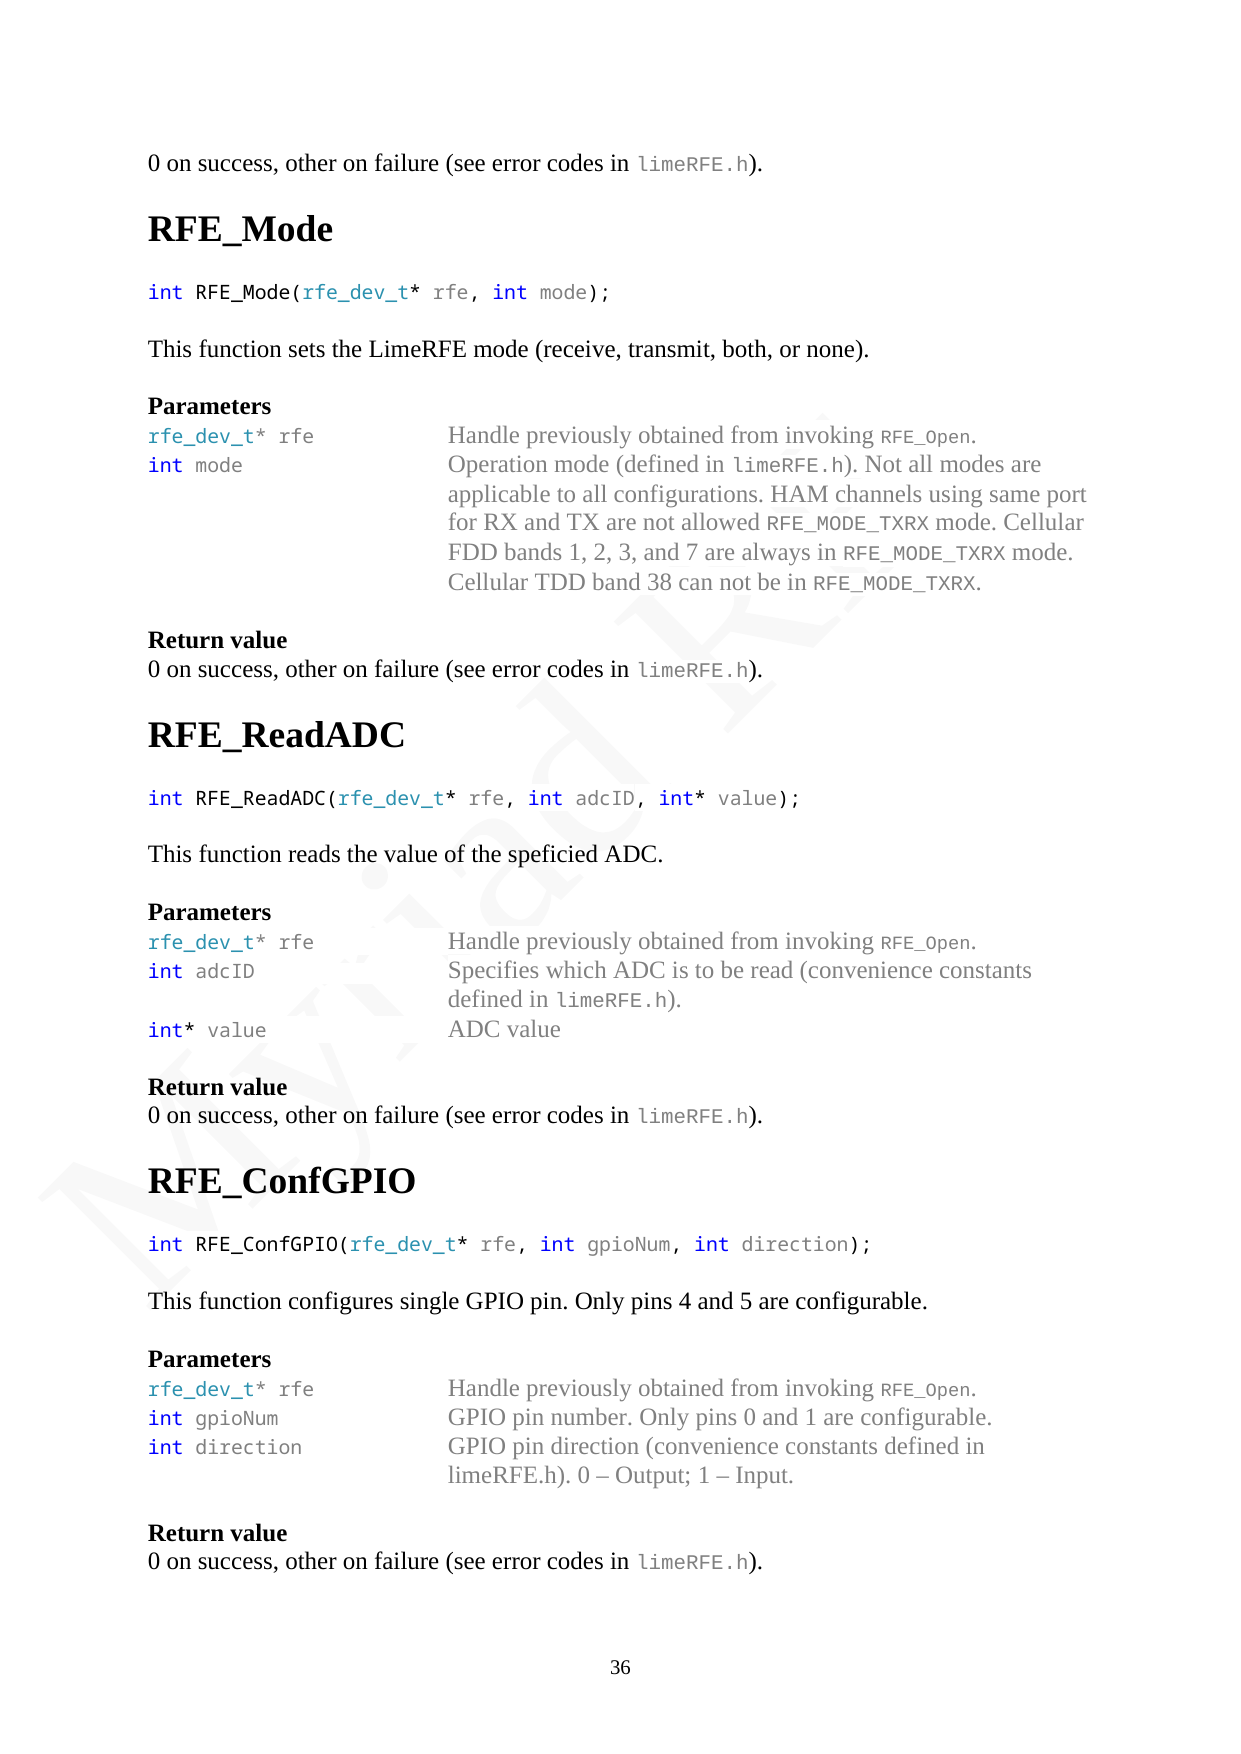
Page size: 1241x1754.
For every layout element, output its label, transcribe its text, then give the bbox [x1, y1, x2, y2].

text [414, 897, 488, 926]
text 0 on success, other on failure (see error codes in limeRFE.h). [211, 1100, 355, 1130]
subtitle RFE_ConfGPIO [148, 1159, 194, 1202]
text 0 on success, other on failure (see error codes in limeRFE.h). [355, 1100, 1092, 1130]
text int mode Operation mode (defined in limeRFE.h). Not all modes are applicable to all configurations. HAM channels using same port for RX and TX are not allowed RFE_MODE_TXRX mode. Cellular FDD bands 1, 2, 3, and 7 are always in RFE_MODE_TXRX mode. Cellular TDD band 38 can not be in RFE_MODE_TXRX. [775, 449, 1092, 596]
text Return value [148, 625, 675, 654]
text int gpioNum GPIO pin number. Only pins 0 and 1 are configurable. [148, 1402, 1092, 1431]
text This function configures single GPIO pin. Only pins 4 and 5 are configurable. [148, 1286, 1092, 1315]
text int* value [148, 1014, 317, 1043]
text [683, 625, 720, 644]
text [371, 926, 440, 955]
text Parameters [148, 391, 1092, 420]
text [540, 897, 1092, 926]
text Return value [183, 1072, 311, 1100]
text This function reads the value of the speficied ADC. [526, 839, 1092, 868]
text ADC value [404, 1014, 1092, 1043]
text This function reads the value of the speficied ADC. [148, 839, 459, 868]
text Return value [344, 1072, 1092, 1100]
text rfe_dev_t* rfe Handle previously obtained from invoking RFE_Open. [803, 420, 1092, 449]
text 0 on success, other on failure (see error codes in limeRFE.h). [148, 148, 1092, 177]
text int direction GPIO pin direction (convenience constants defined in limeRFE.h). 0 – Output; 1 – Input. [148, 1431, 1092, 1489]
text int RFE_ConfGPIO(rfe_dev_t* rfe, int gpioNum, int direction); [148, 1231, 1092, 1258]
text int RFE_ReadADC(rfe_dev_t* rfe, int adcID, int* value); [148, 784, 538, 811]
text This function sets the LimeRFE mode (receive, transmit, both, or none). [148, 334, 1092, 362]
subtitle RFE_ConfGPIO [194, 1159, 255, 1202]
subtitle RFE_Mode [148, 206, 942, 249]
text 0 on success, other on failure (see error codes in limeRFE.h). [712, 654, 1092, 683]
text Return value [304, 1072, 336, 1086]
text [497, 897, 543, 919]
text int RFE_ReadADC(rfe_dev_t* rfe, int adcID, int* value); [550, 784, 638, 811]
text rfe_dev_t* rfe [148, 926, 371, 955]
text This function reads the value of the speficied ADC. [461, 839, 510, 868]
text Return value [148, 1518, 1092, 1546]
text int RFE_ReadADC(rfe_dev_t* rfe, int adcID, int* value); [652, 784, 1092, 811]
text int mode Operation mode (defined in limeRFE.h). Not all modes are applicable to all configurations. HAM channels using same port for RX and TX are not allowed RFE_MODE_TXRX mode. Cellular FDD bands 1, 2, 3, and 7 are always in RFE_MODE_TXRX mode. Cellular TDD band 38 can not be in RFE_MODE_TXRX. [148, 449, 854, 596]
text [711, 625, 1092, 654]
text 0 on success, other on failure (see error codes in limeRFE.h). [148, 1546, 1092, 1576]
text int RFE_Mode(rfe_dev_t* rfe, int mode); [148, 278, 1092, 305]
subtitle RFE_ConfGPIO [261, 1159, 942, 1202]
text rfe_dev_t* rfe Handle previously obtained from invoking RFE_Open. [148, 420, 814, 449]
subtitle [580, 712, 942, 755]
text Specifies which ADC is to be read (convenience constants defined in limeRFE.h). [361, 955, 1092, 1014]
text [319, 1014, 400, 1043]
text rfe_dev_t* rfe Handle previously obtained from invoking RFE_Open. [148, 1373, 1092, 1402]
text int adcID [148, 955, 371, 1014]
text 0 on success, other on failure (see error codes in limeRFE.h). [148, 654, 704, 683]
subtitle [559, 740, 591, 755]
text Handle previously obtained from invoking RFE_Open. [443, 926, 1092, 955]
text Parameters [148, 897, 411, 926]
text Parameters [148, 1344, 1092, 1373]
subtitle RFE_ReadADC [148, 712, 569, 755]
